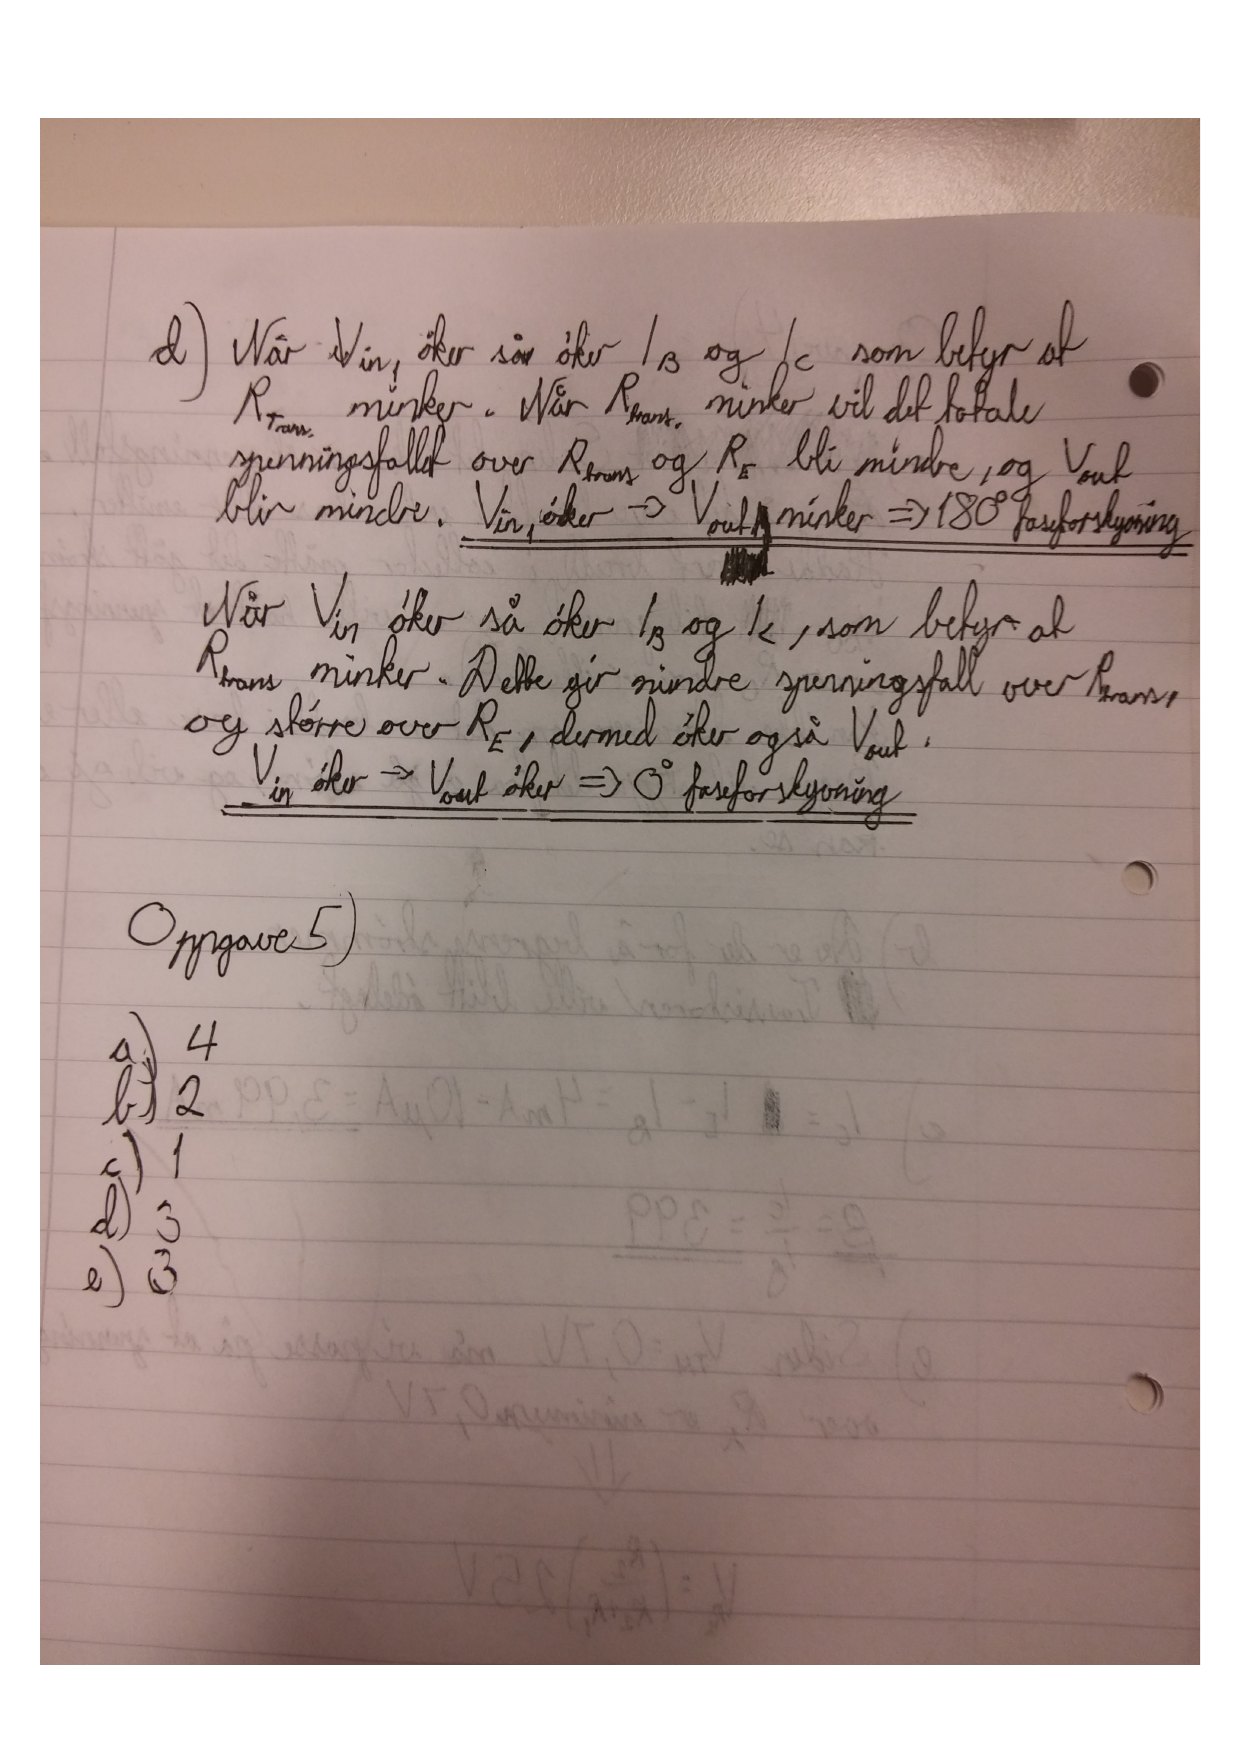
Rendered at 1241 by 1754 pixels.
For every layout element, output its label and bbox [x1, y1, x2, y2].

picture [40, 118, 1201, 1665]
